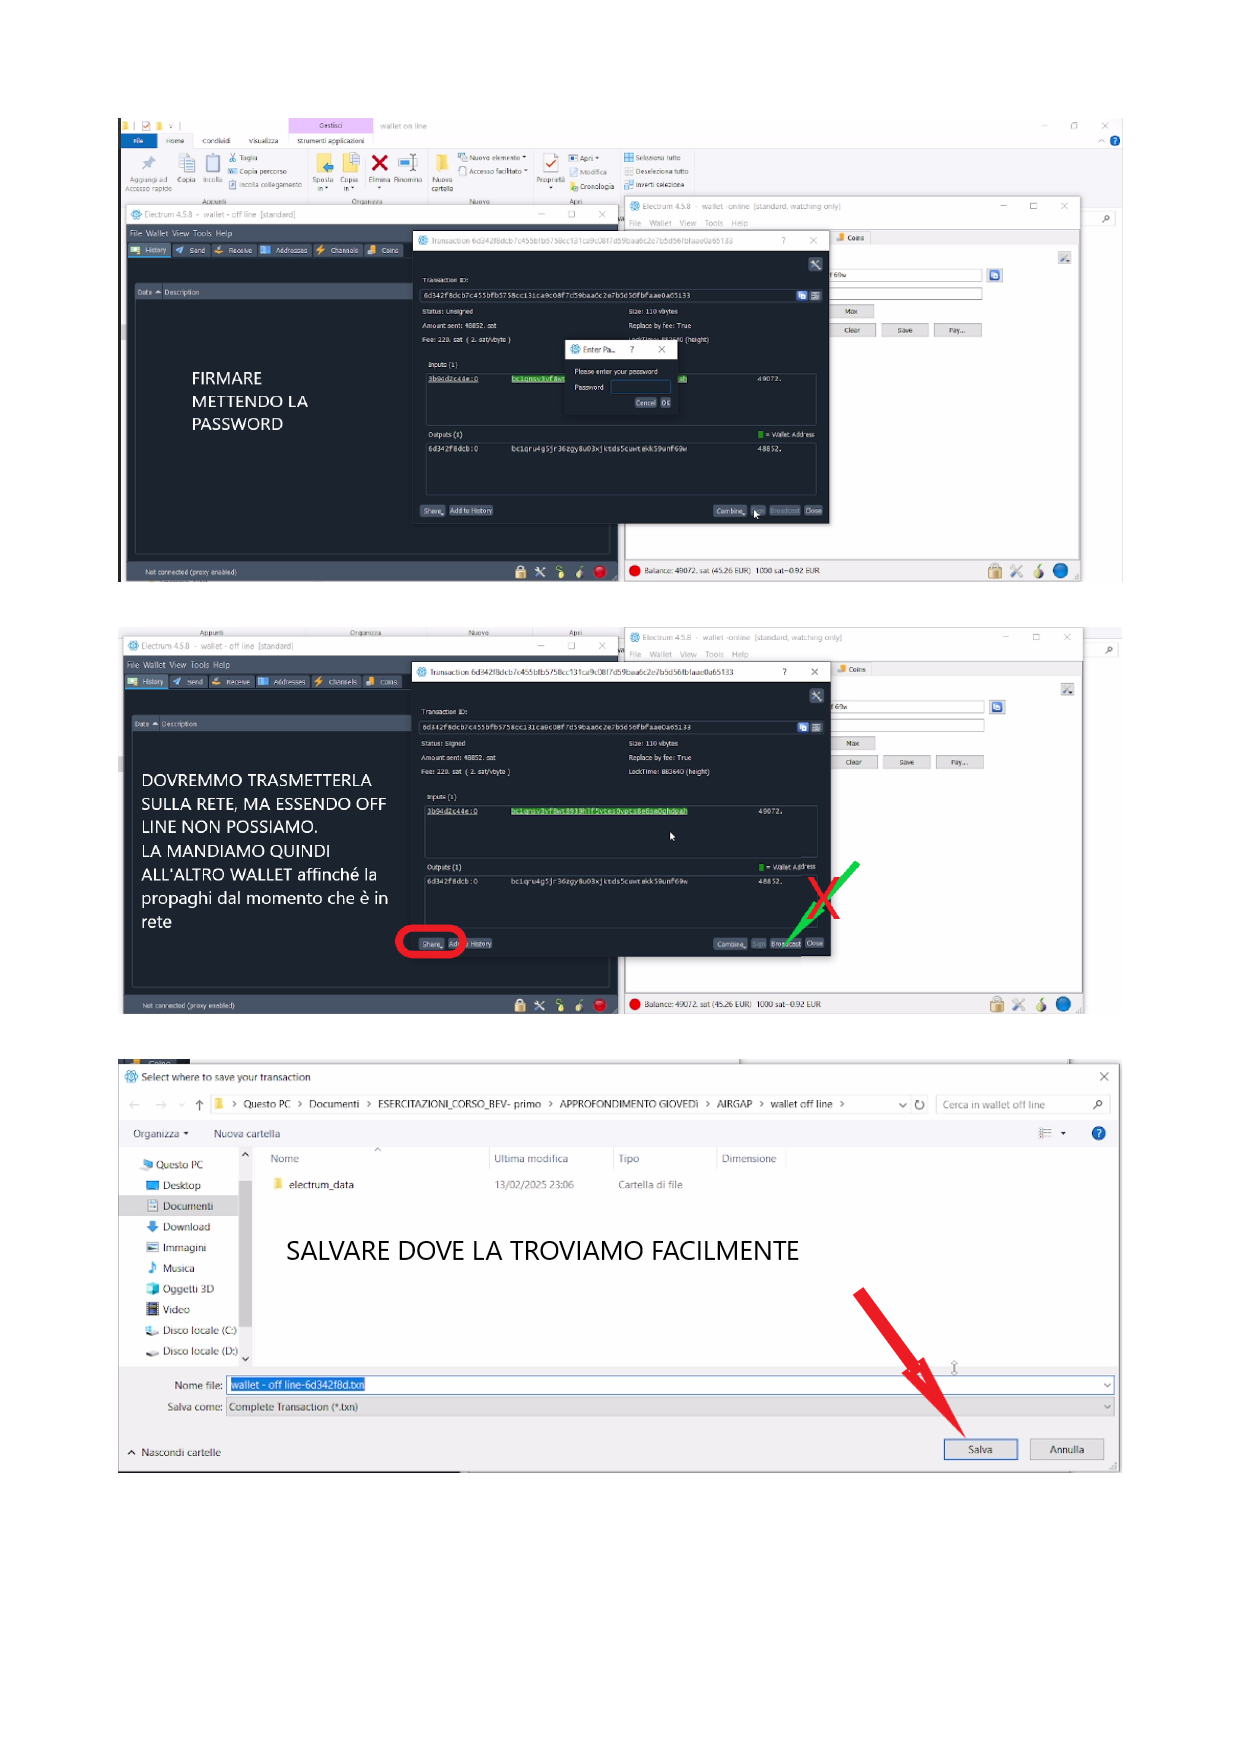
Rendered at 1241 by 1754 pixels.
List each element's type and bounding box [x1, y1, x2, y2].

picture [118, 1059, 1123, 1473]
picture [118, 627, 1123, 1014]
picture [118, 118, 1123, 582]
